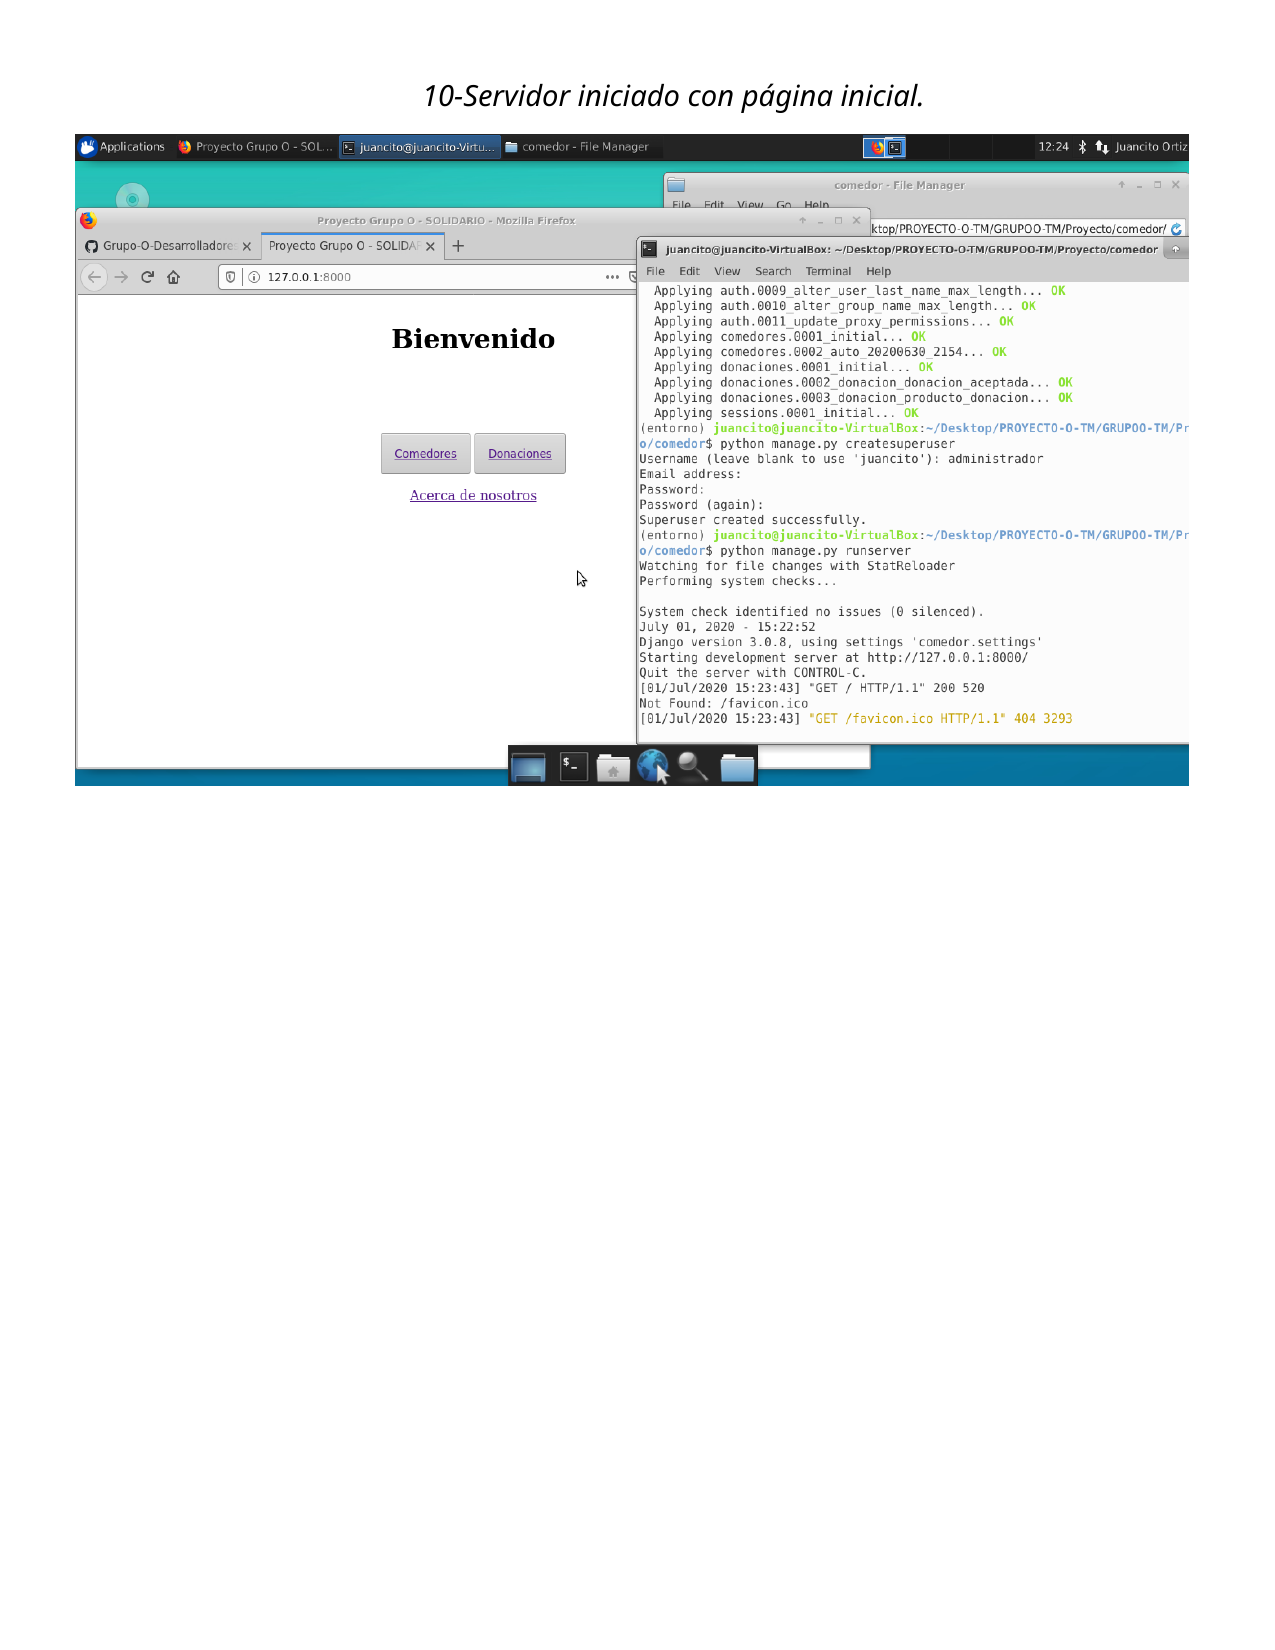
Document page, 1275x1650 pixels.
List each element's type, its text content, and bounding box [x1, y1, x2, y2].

list 10-Servidor iniciado con página inicial. [150, 75, 1200, 115]
